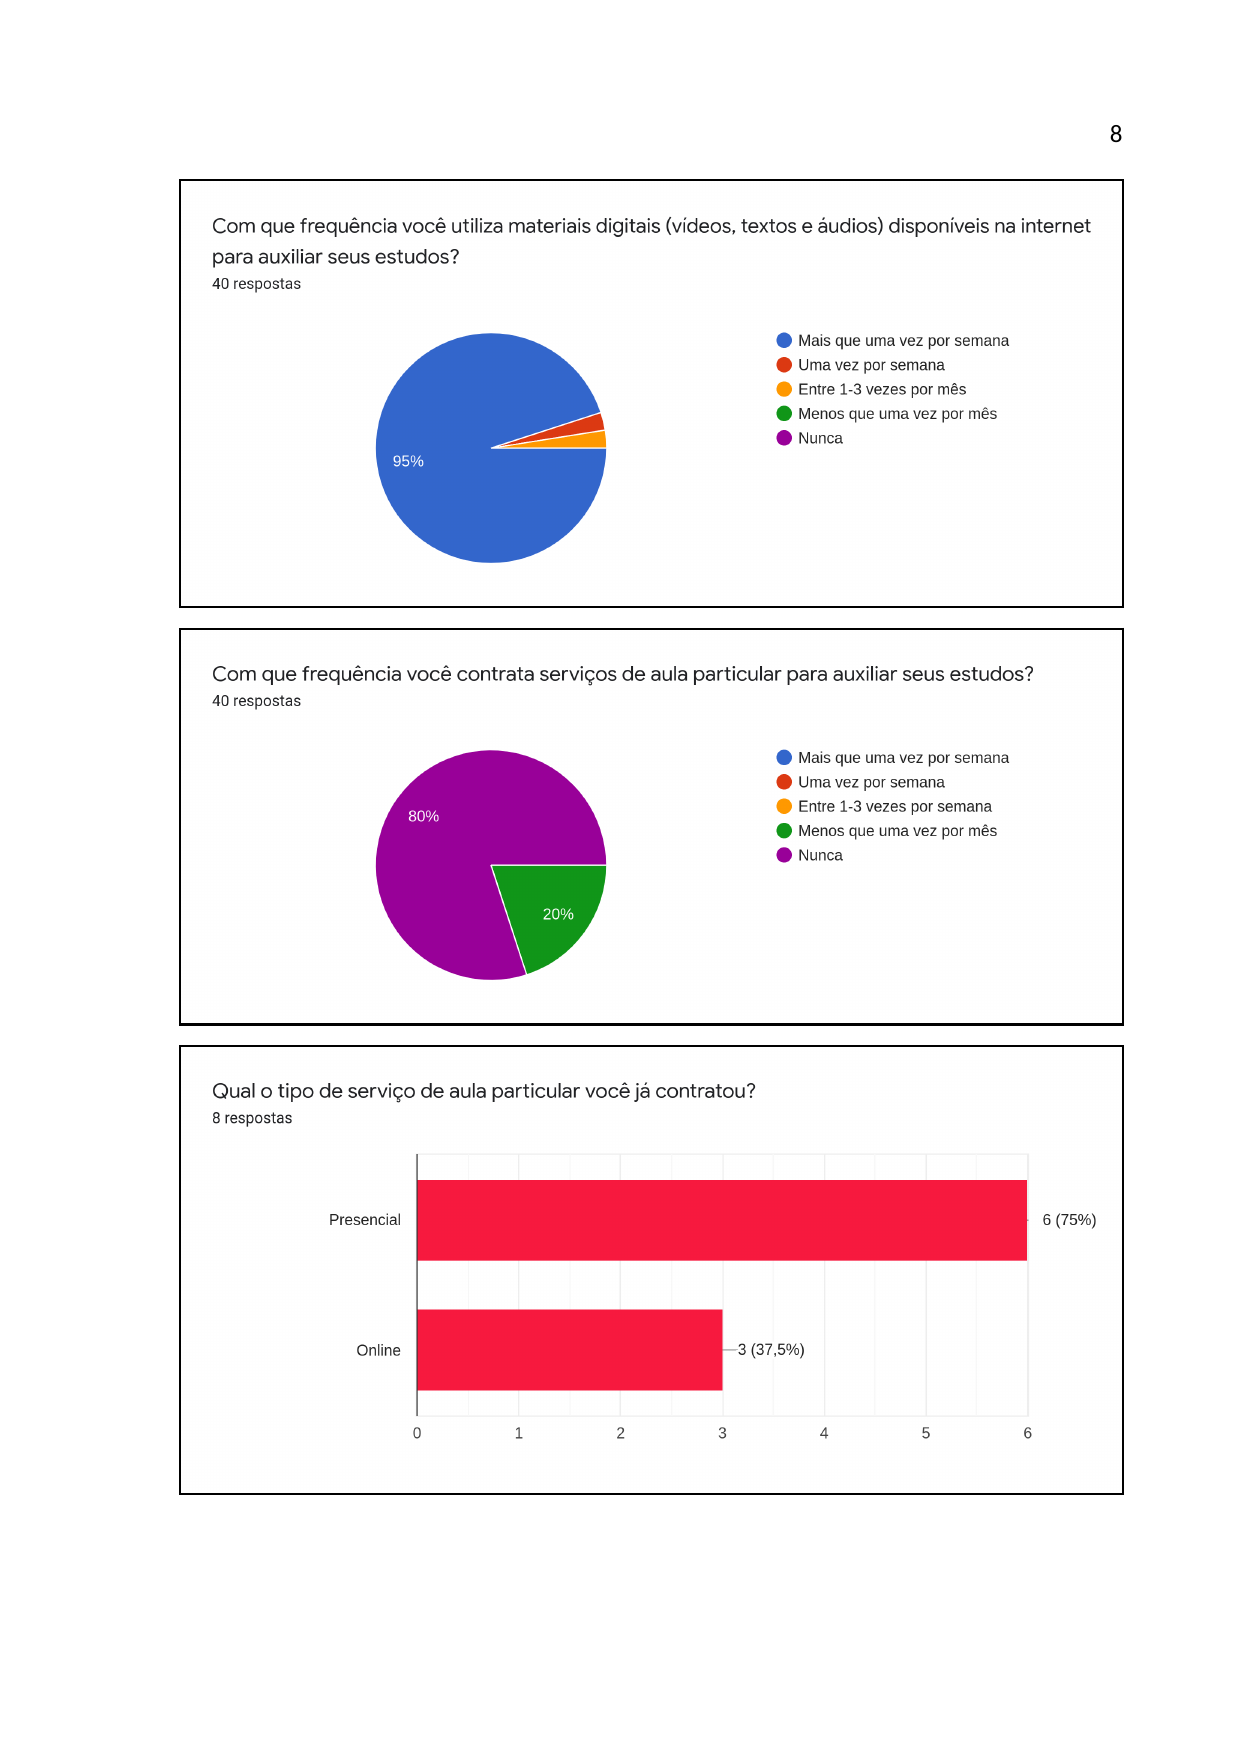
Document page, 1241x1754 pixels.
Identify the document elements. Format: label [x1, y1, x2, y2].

picture [181, 630, 1122, 1023]
picture [181, 181, 1122, 606]
picture [181, 1047, 1122, 1493]
